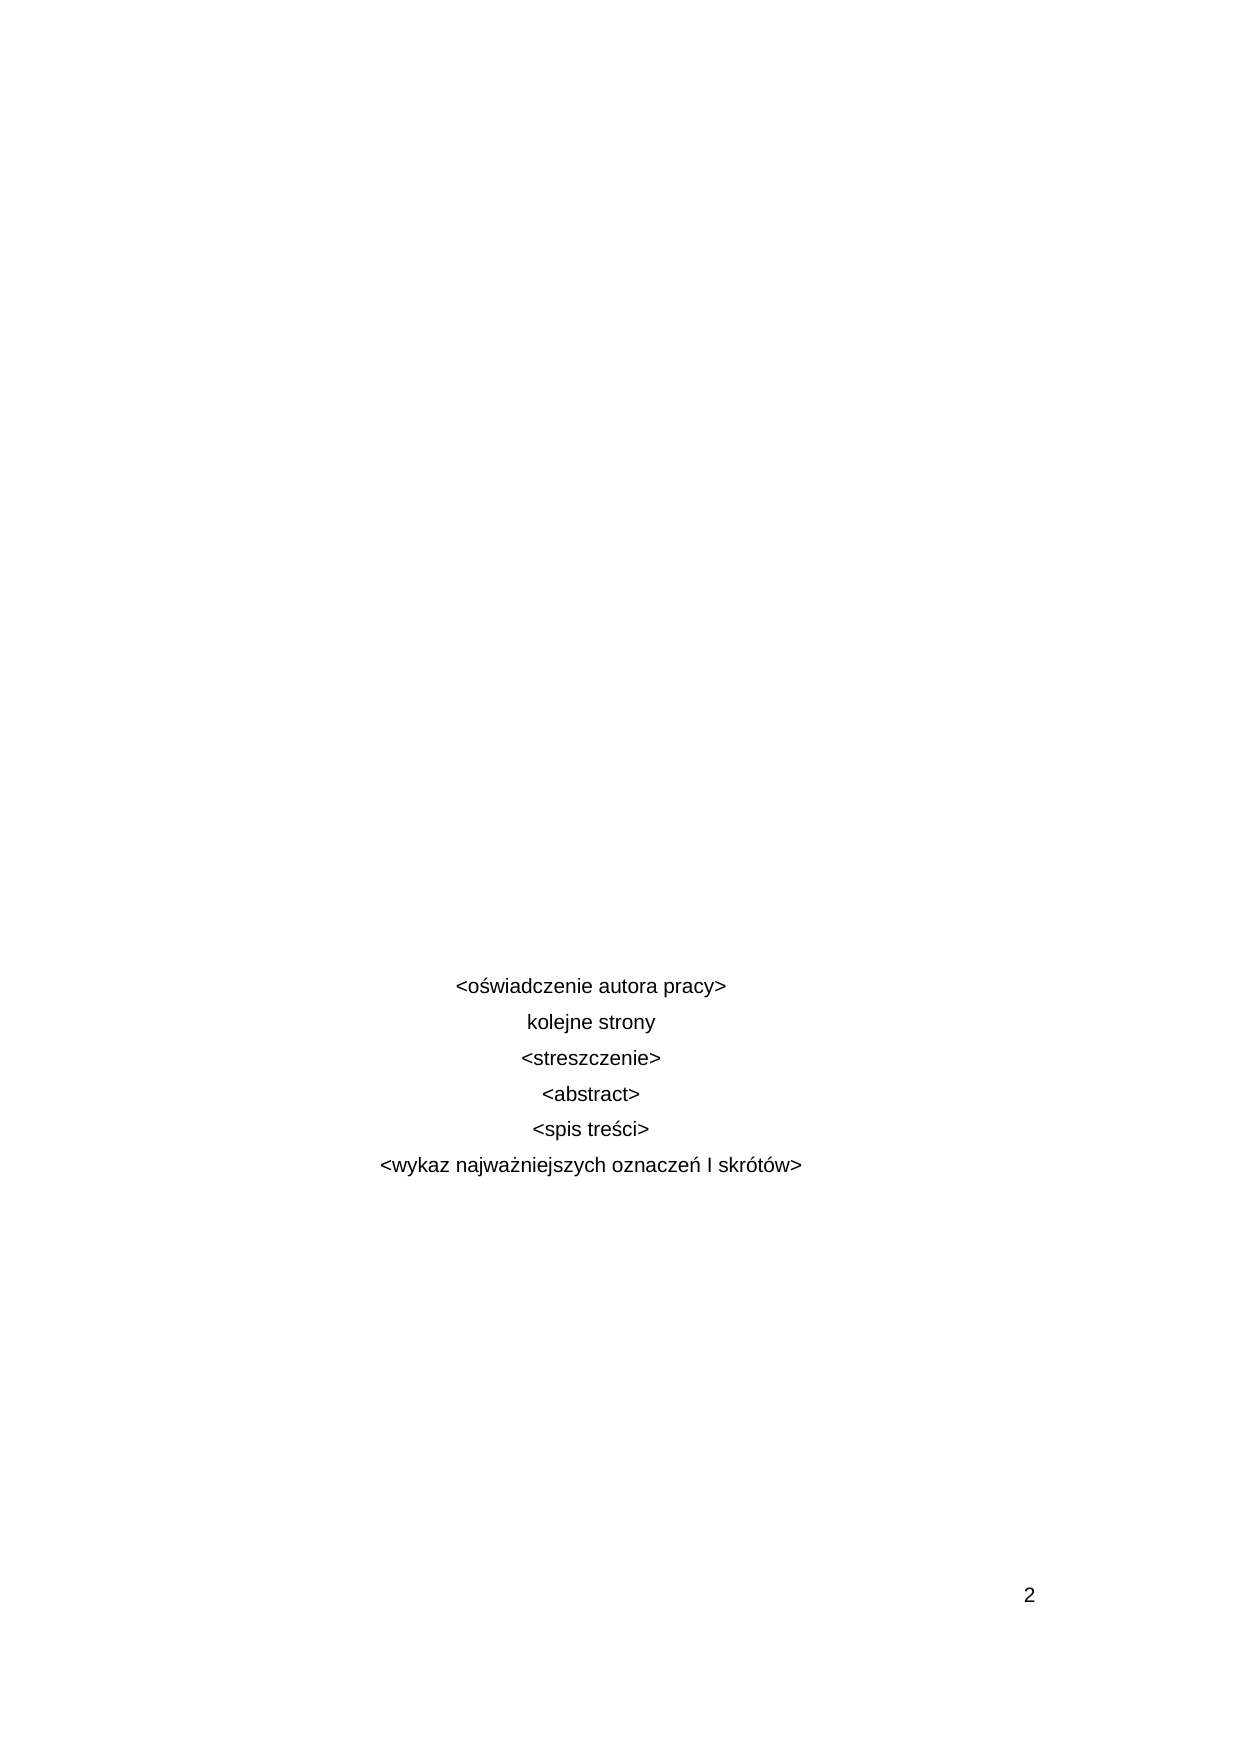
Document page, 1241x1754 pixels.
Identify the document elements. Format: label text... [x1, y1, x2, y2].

text <wykaz najważniejszych oznaczeń I skrótów> [147, 1153, 1035, 1177]
text <abstract> [147, 1081, 1035, 1105]
text <spis treści> [147, 1117, 1035, 1141]
text <oświadczenie autora pracy> [147, 973, 1035, 997]
text kolejne strony [147, 1009, 1035, 1033]
text <streszczenie> [147, 1045, 1035, 1069]
